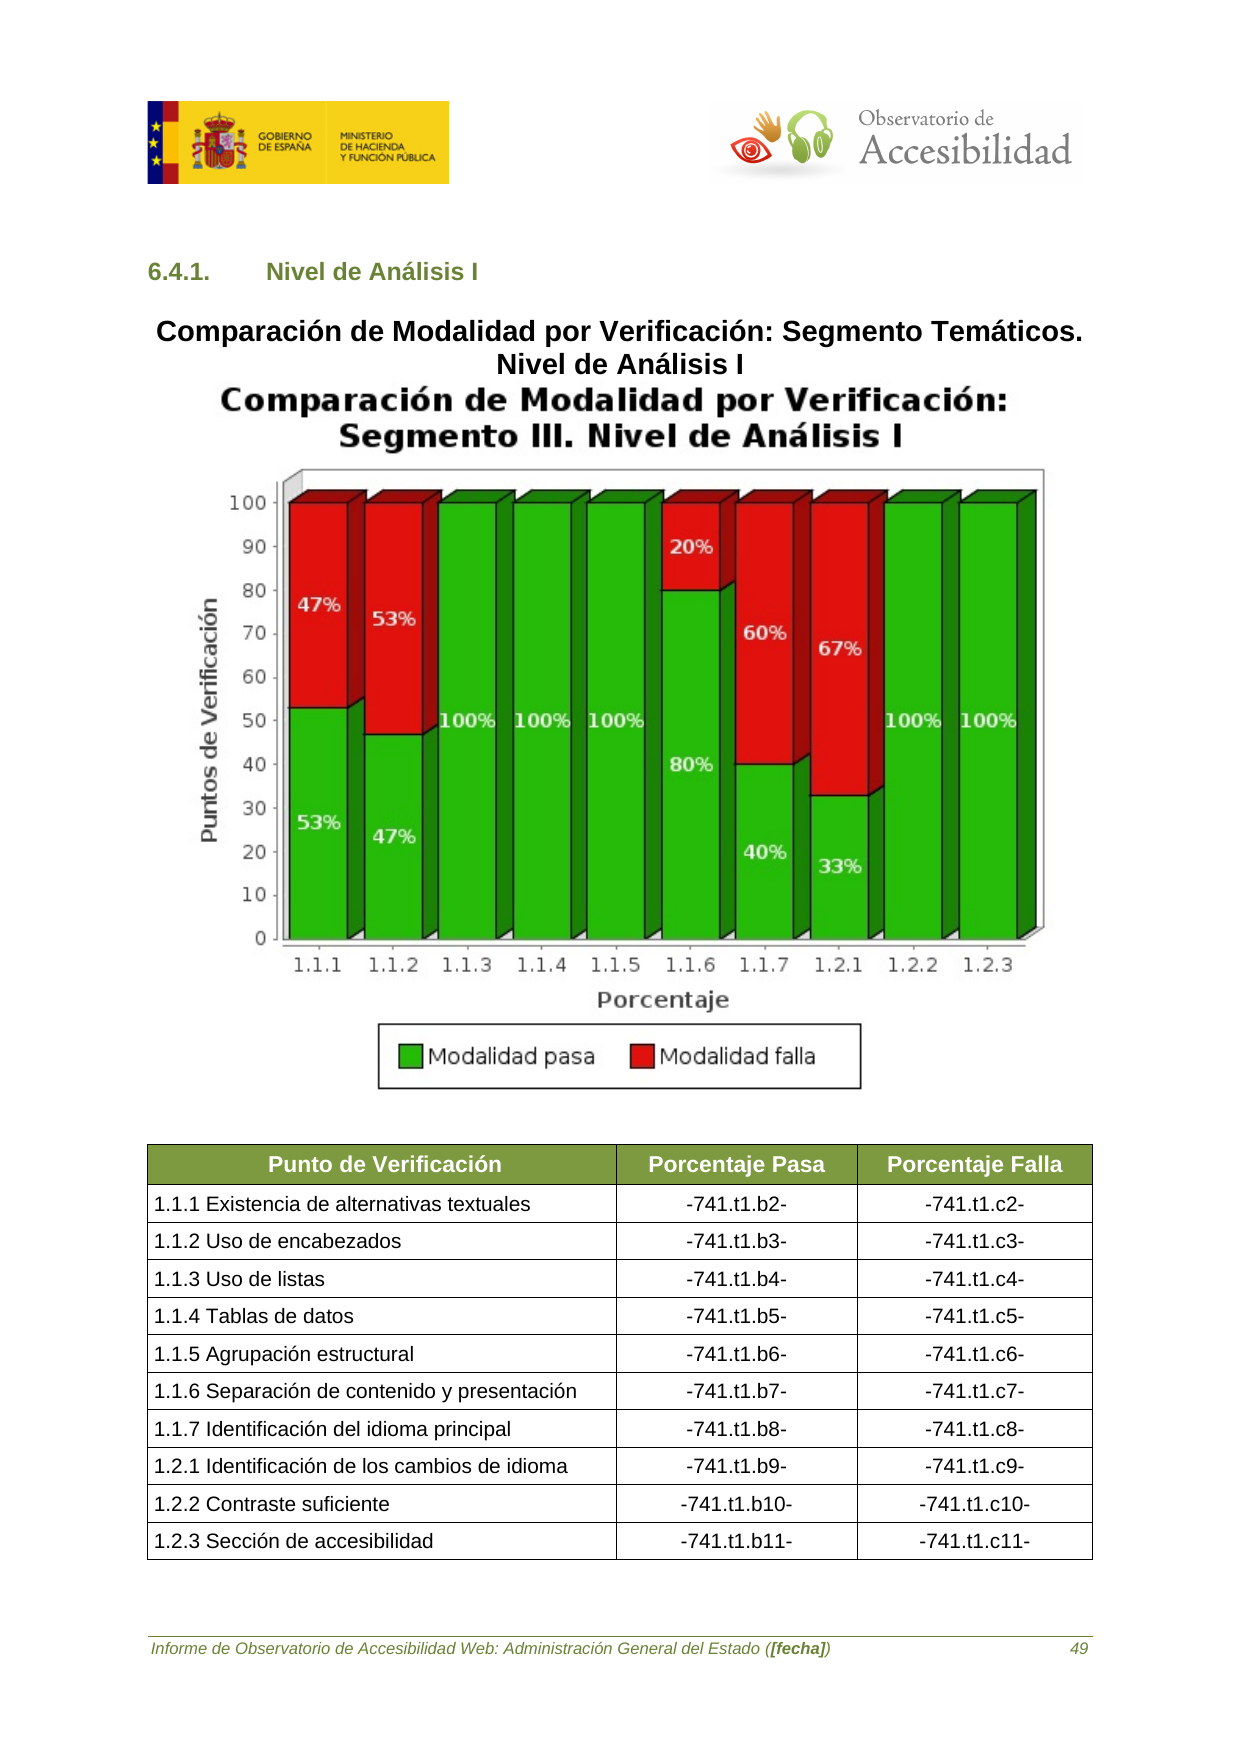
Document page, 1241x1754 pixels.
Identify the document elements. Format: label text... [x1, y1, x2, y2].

table_header Porcentaje Falla [858, 1145, 1092, 1184]
table_header Punto de Verificación [148, 1145, 616, 1184]
table_cell -741.t1.b7- [617, 1373, 857, 1409]
table_cell 1.2.2 Contraste suficiente [148, 1485, 616, 1522]
table_cell -741.t1.b3- [617, 1223, 857, 1259]
table_cell 1.1.1 Existencia de alternativas textuales [148, 1185, 616, 1222]
picture [710, 101, 1086, 184]
table_cell 1.1.7 Identificación del idioma principal [148, 1410, 616, 1447]
table_cell -741.t1.c6- [858, 1335, 1092, 1372]
table_cell -741.t1.c4- [858, 1260, 1092, 1297]
table_cell -741.t1.b10- [617, 1485, 857, 1522]
picture [178, 380, 1062, 1091]
table_cell -741.t1.c9- [858, 1448, 1092, 1484]
table_cell -741.t1.b9- [617, 1448, 857, 1484]
table_header Porcentaje Pasa [617, 1145, 857, 1184]
table_cell 1.1.5 Agrupación estructural [148, 1335, 616, 1372]
table_cell 1.2.3 Sección de accesibilidad [148, 1523, 616, 1559]
table_cell 1.1.4 Tablas de datos [148, 1298, 616, 1334]
table_cell -741.t1.c11- [858, 1523, 1092, 1559]
text Comparación de Modalidad por Verificación: Segmento Temáticos. Nivel de Análisis I [148, 314, 1092, 381]
table_cell -741.t1.c2- [858, 1185, 1092, 1222]
picture [147, 101, 450, 184]
table_cell -741.t1.b8- [617, 1410, 857, 1447]
table_cell -741.t1.b6- [617, 1335, 857, 1372]
table_cell 1.1.6 Separación de contenido y presentación [148, 1373, 616, 1409]
table_cell -741.t1.b11- [617, 1523, 857, 1559]
table_cell 1.1.3 Uso de listas [148, 1260, 616, 1297]
table_cell -741.t1.b2- [617, 1185, 857, 1222]
table_cell -741.t1.c3- [858, 1223, 1092, 1259]
table_cell -741.t1.b4- [617, 1260, 857, 1297]
table_cell 1.1.2 Uso de encabezados [148, 1223, 616, 1259]
table_cell 1.2.1 Identificación de los cambios de idioma [148, 1448, 616, 1484]
table_cell -741.t1.c7- [858, 1373, 1092, 1409]
table_cell -741.t1.c10- [858, 1485, 1092, 1522]
subtitle Nivel de Análisis I [148, 257, 1092, 286]
table_cell -741.t1.c8- [858, 1410, 1092, 1447]
table_cell -741.t1.c5- [858, 1298, 1092, 1334]
table_cell -741.t1.b5- [617, 1298, 857, 1334]
